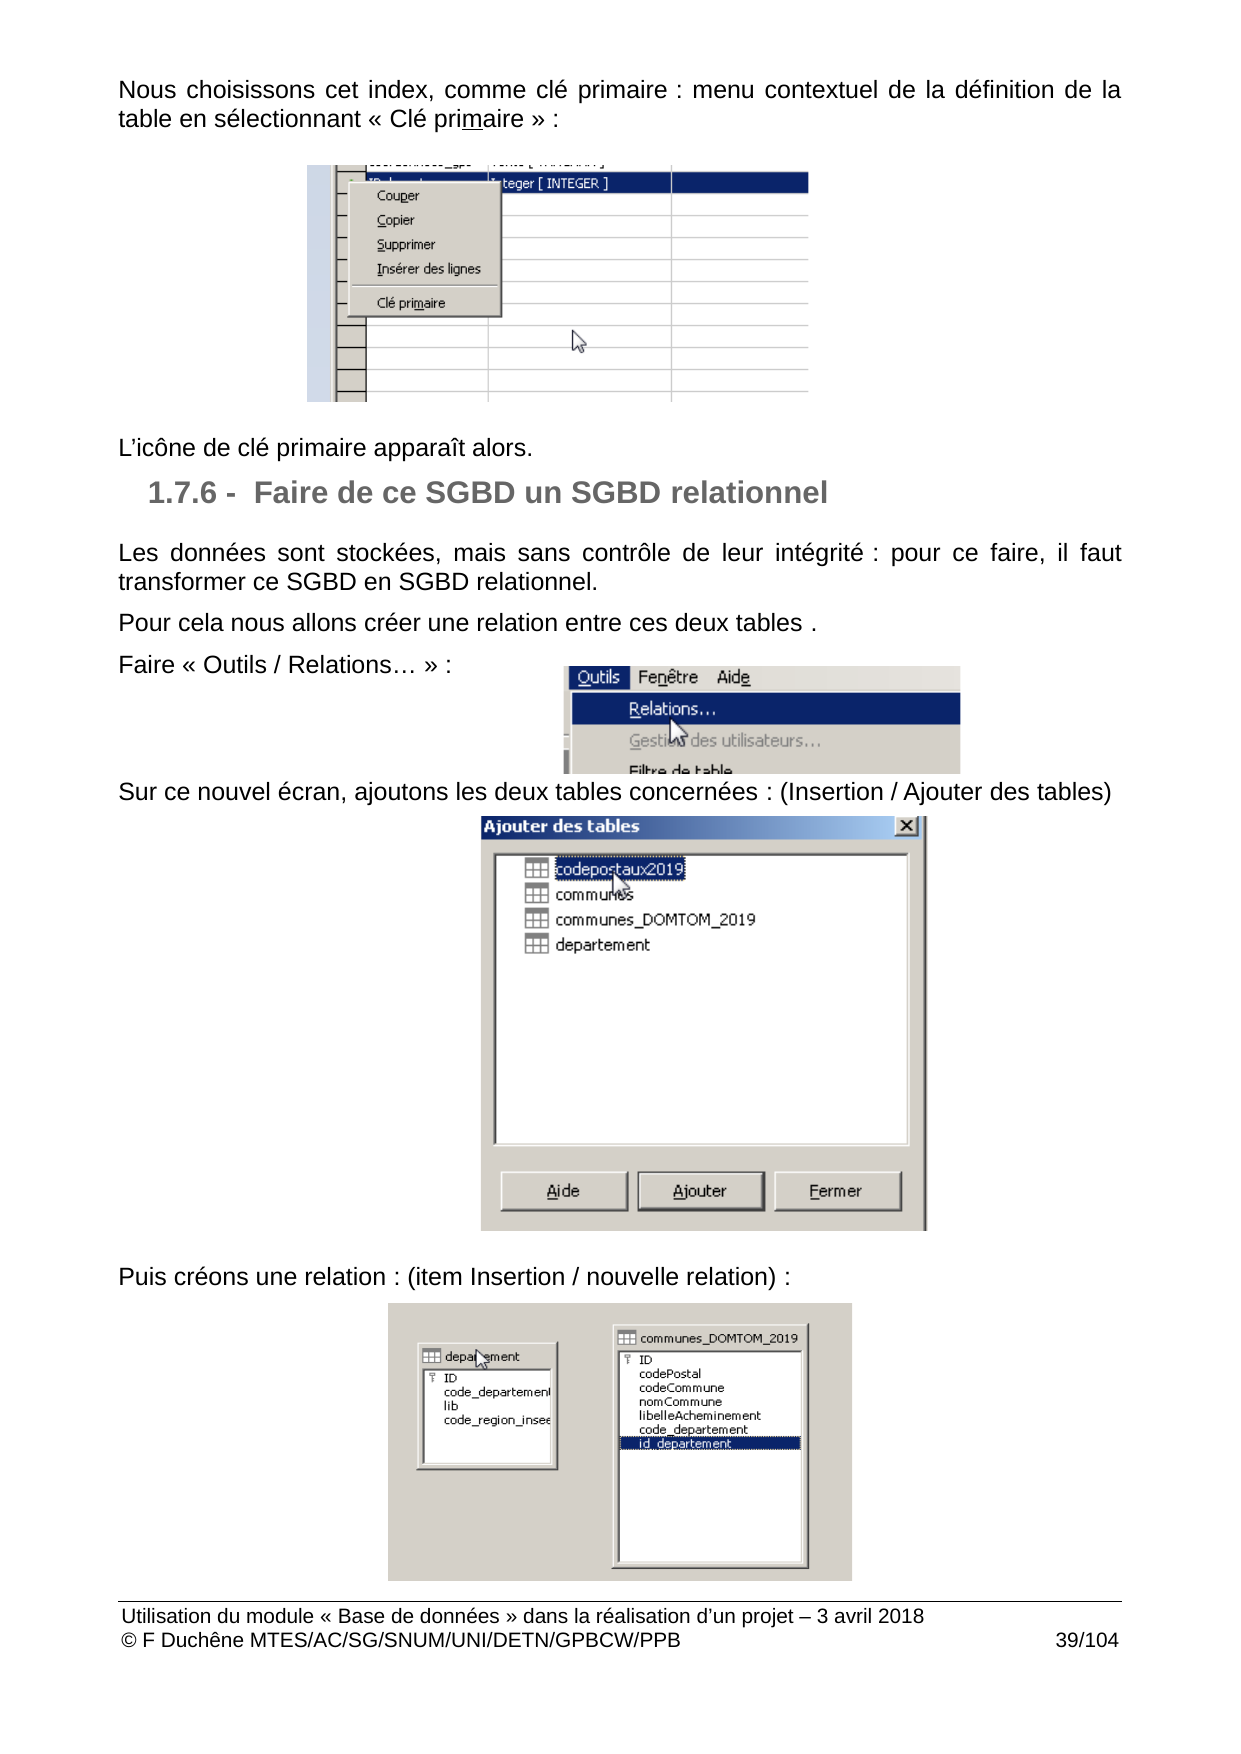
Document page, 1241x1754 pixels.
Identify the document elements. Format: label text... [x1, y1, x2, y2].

subtitle Faire de ce SGBD un SGBD relationnel [148, 474, 1122, 510]
text Nous choisissons cet index, comme clé primaire : menu contextuel de la définition de la table en sélectionnant « Clé primaire » : [118, 75, 1122, 132]
text Puis créons une relation : (item Insertion / nouvelle relation) : [118, 1262, 1122, 1291]
picture [307, 165, 809, 402]
text Les données sont stockées, mais sans contrôle de leur intégrité : pour ce faire, il faut transformer ce SGBD en SGBD relationnel. [118, 538, 1122, 596]
text Faire « Outils / Relations… » : [118, 650, 1122, 678]
picture [563, 666, 961, 774]
text L’icône de clé primaire apparaît alors. [118, 432, 1122, 461]
text Pour cela nous allons créer une relation entre ces deux tables . [118, 608, 1122, 637]
text Sur ce nouvel écran, ajoutons les deux tables concernées : (Insertion / Ajouter des tables) [118, 777, 1122, 806]
